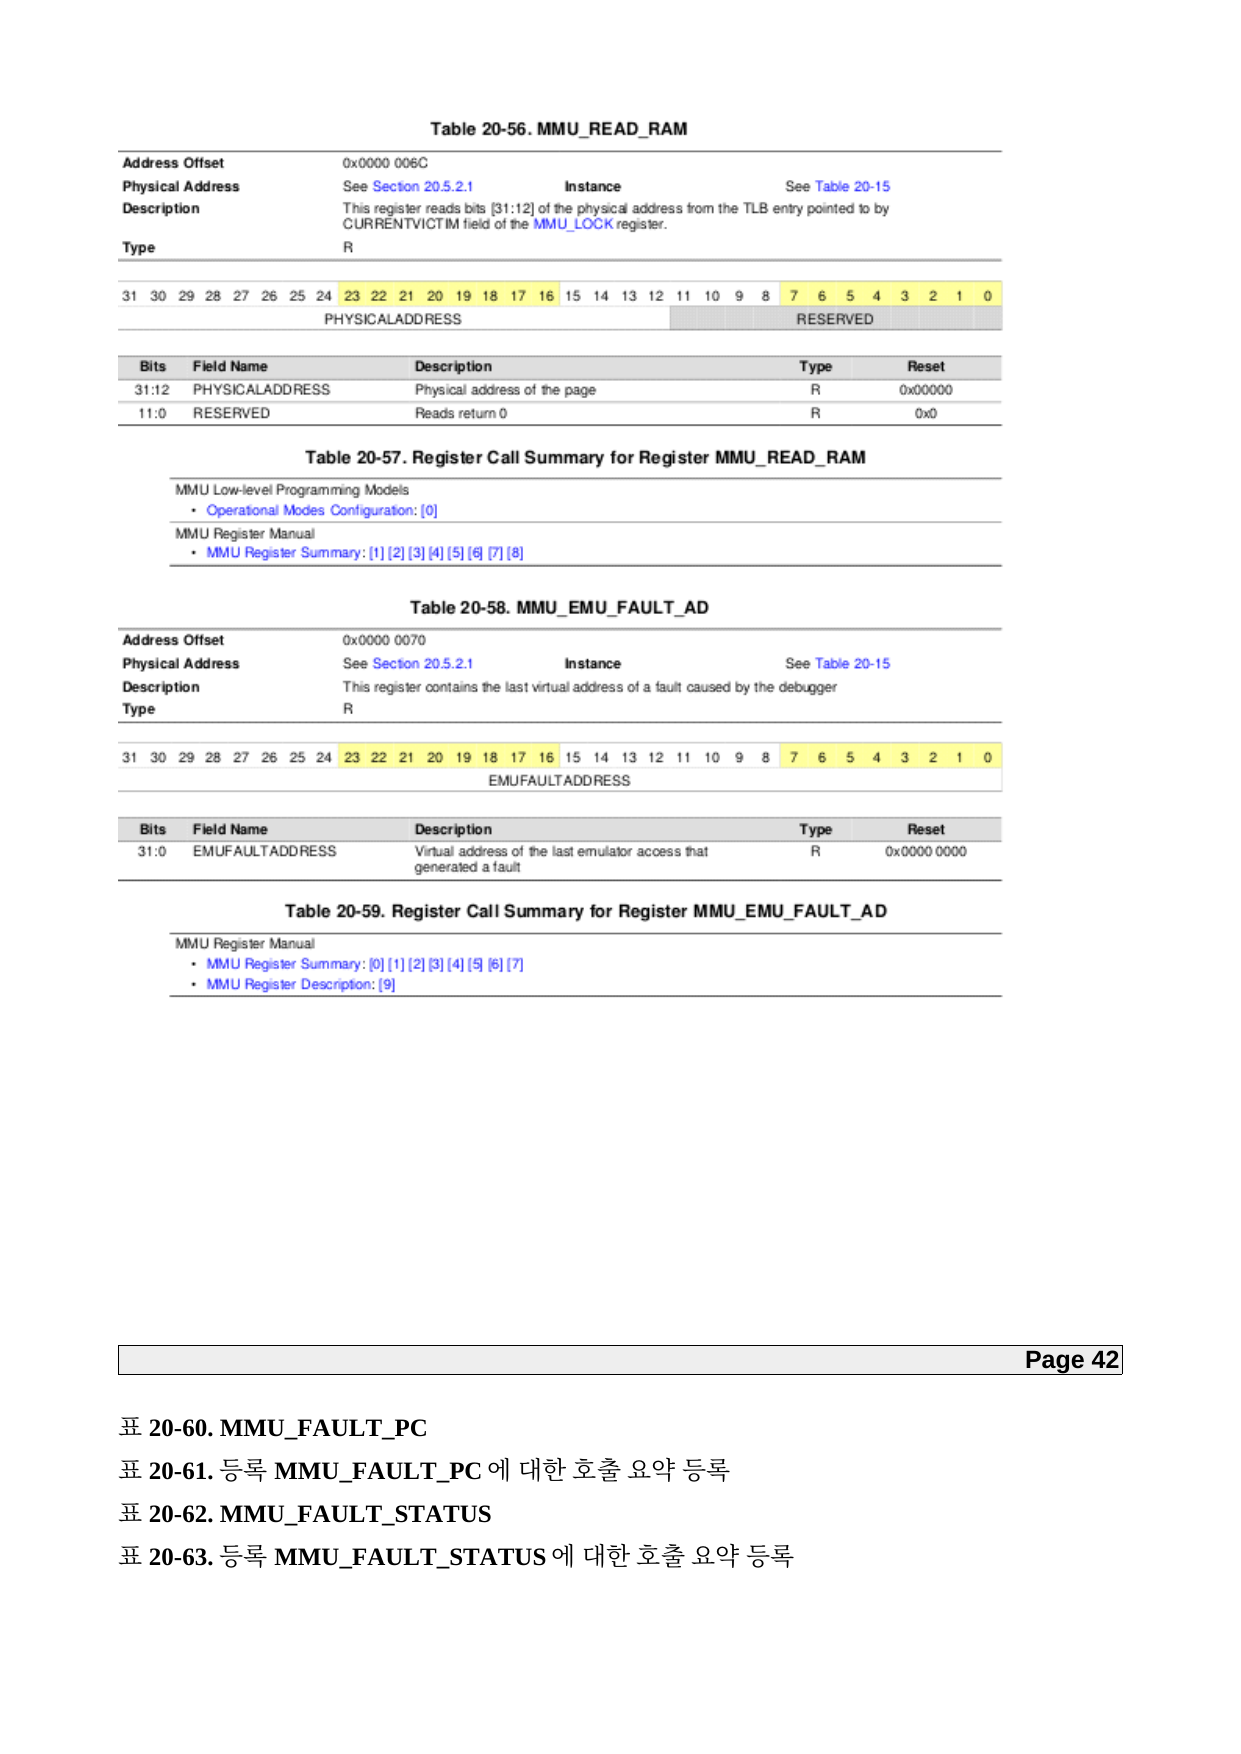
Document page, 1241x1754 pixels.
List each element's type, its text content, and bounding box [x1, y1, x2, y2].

text 표 20-61. 등록 MMU_FAULT_PC에 대한 호출 요약 등록 [118, 1451, 1122, 1487]
table_header Page 42 [119, 1346, 1122, 1374]
text 표 20-60. MMU_FAULT_PC [118, 1407, 1122, 1443]
text 표 20-63. 등록 MMU_FAULT_STATUS에 대한 호출 요약 등록 [118, 1537, 1122, 1573]
text 표 20-62. MMU_FAULT_STATUS [118, 1494, 1122, 1530]
